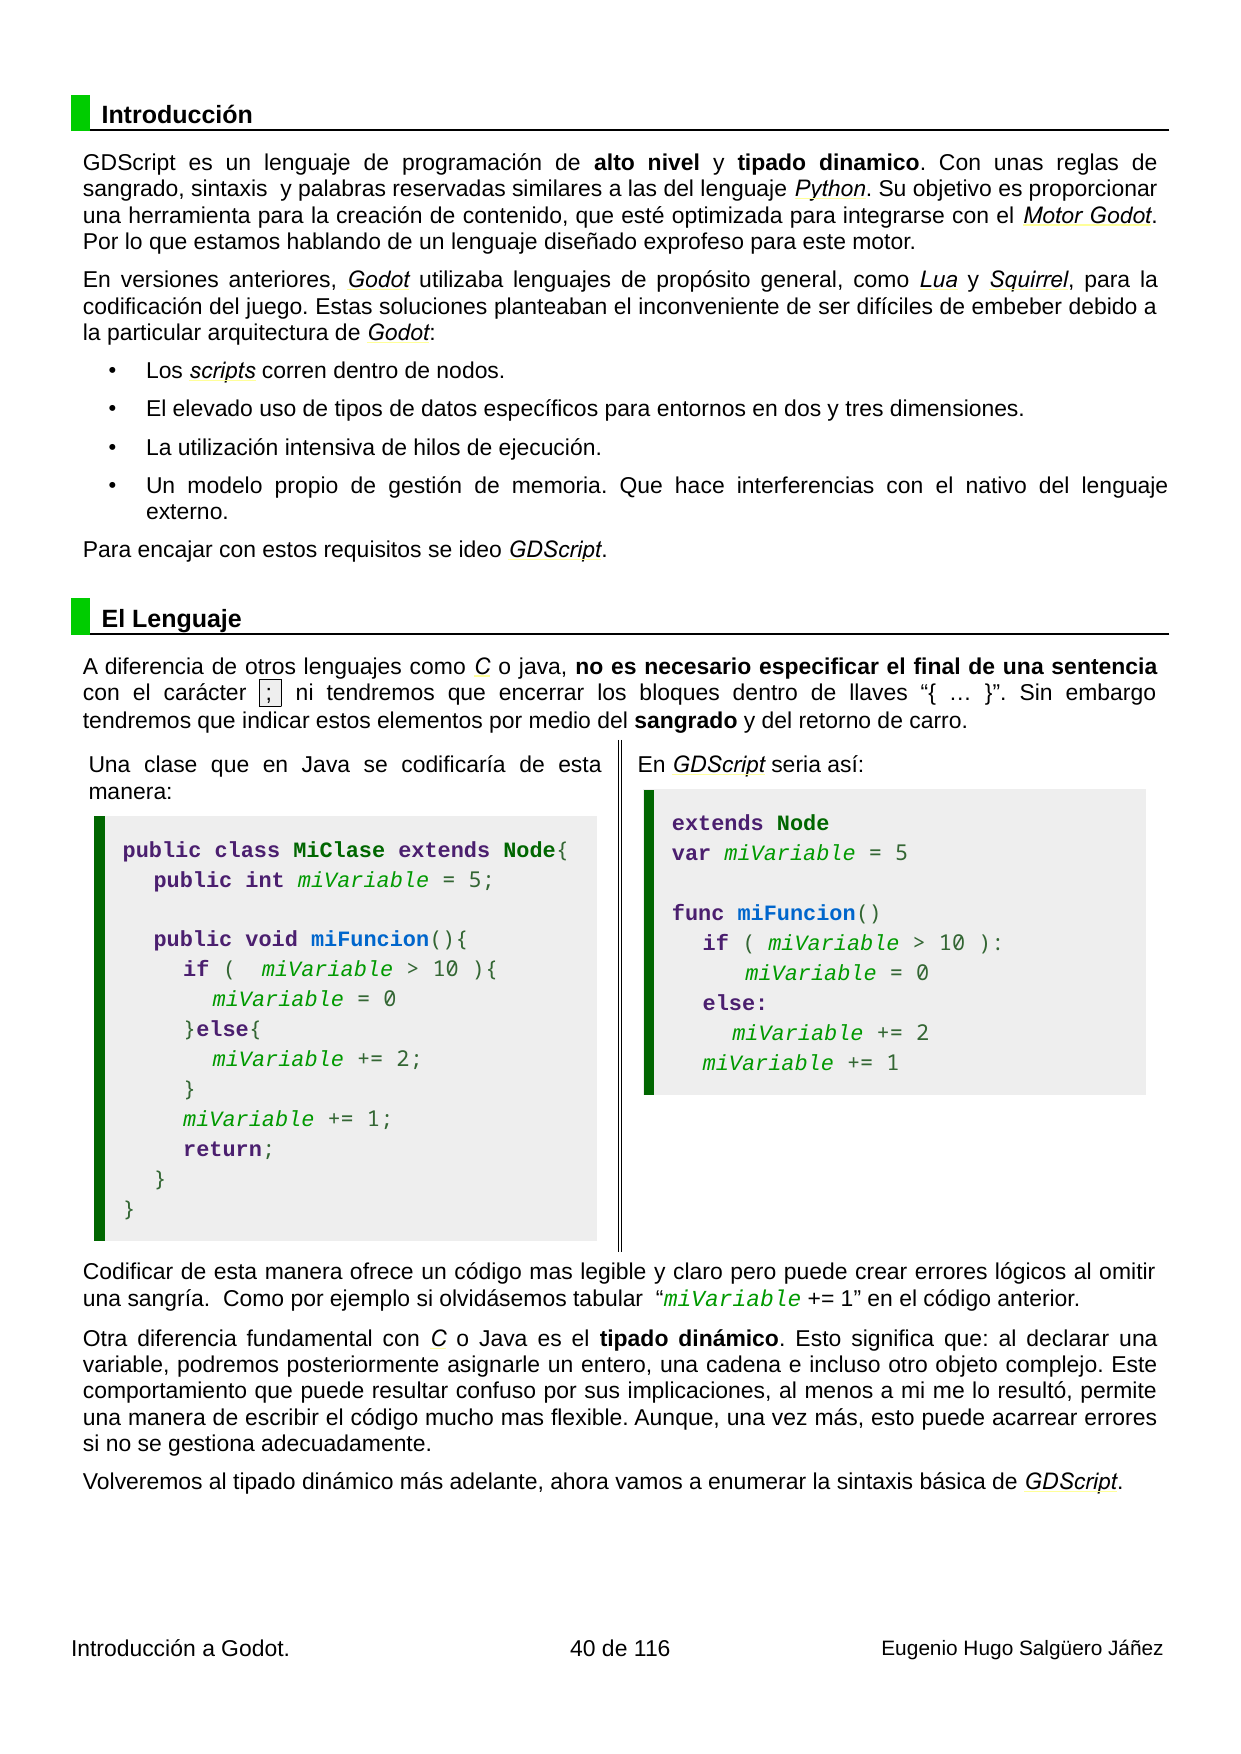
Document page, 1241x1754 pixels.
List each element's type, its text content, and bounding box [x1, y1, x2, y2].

text Para encajar con estos requisitos se ideo GDScript. [83, 536, 1158, 563]
list Los scripts corren dentro de nodos. [108, 357, 1169, 383]
subtitle Introducción [71, 94, 1169, 129]
table_header Una clase que en Java se codificaría de esta manera: public class MiClase extends Node{ public int miVariable = 5; public void miFuncion(){ if ( miVariable > 10 ){ miVariable = 0 }else{ miVariable += 2; } miVariable += 1; return; } } [71, 740, 618, 1252]
text A diferencia de otros lenguajes como C o java, no es necesario especificar el final de una sentencia con el carácter ; ni tendremos que encerrar los bloques dentro de llaves “{ … }”. Sin embargo tendremos que indicar estos elementos por medio del sangrado y del retorno de carro. [83, 653, 1158, 734]
text Codificar de esta manera ofrece un código mas legible y claro pero puede crear errores lógicos al omitir una sangría. Como por ejemplo si olvidásemos tabular “miVariable += 1” en el código anterior. [83, 1258, 1158, 1313]
table_header En GDScript seria así: extends Node var miVariable = 5 func miFuncion() if ( miVariable > 10 ): miVariable = 0 else: miVariable += 2 miVariable += 1 [622, 740, 1169, 1252]
text Otra diferencia fundamental con C o Java es el tipado dinámico. Esto significa que: al declarar una variable, podremos posteriormente asignarle un entero, una cadena e incluso otro objeto complejo. Este comportamiento que puede resultar confuso por sus implicaciones, al menos a mi me lo resultó, permite una manera de escribir el código mucho mas flexible. Aunque, una vez más, esto puede acarrear errores si no se gestiona adecuadamente. [83, 1325, 1158, 1456]
list La utilización intensiva de hilos de ejecución. [108, 434, 1169, 460]
text En versiones anteriores, Godot utilizaba lenguajes de propósito general, como Lua y Squirrel, para la codificación del juego. Estas soluciones planteaban el inconveniente de ser difíciles de embeber debido a la particular arquitectura de Godot: [83, 266, 1158, 345]
list El elevado uso de tipos de datos específicos para entornos en dos y tres dimensiones. [108, 395, 1169, 422]
subtitle El Lenguaje [90, 598, 1169, 633]
list Un modelo propio de gestión de memoria. Que hace interferencias con el nativo del lenguaje externo. [108, 472, 1169, 524]
text Volveremos al tipado dinámico más adelante, ahora vamos a enumerar la sintaxis básica de GDScript. [83, 1468, 1158, 1495]
text GDScript es un lenguaje de programación de alto nivel y tipado dinamico. Con unas reglas de sangrado, sintaxis y palabras reservadas similares a las del lenguaje Python. Su objetivo es proporcionar una herramienta para la creación de contenido, que esté optimizada para integrarse con el Motor Godot. Por lo que estamos hablando de un lenguaje diseñado exprofeso para este motor. [83, 149, 1158, 254]
